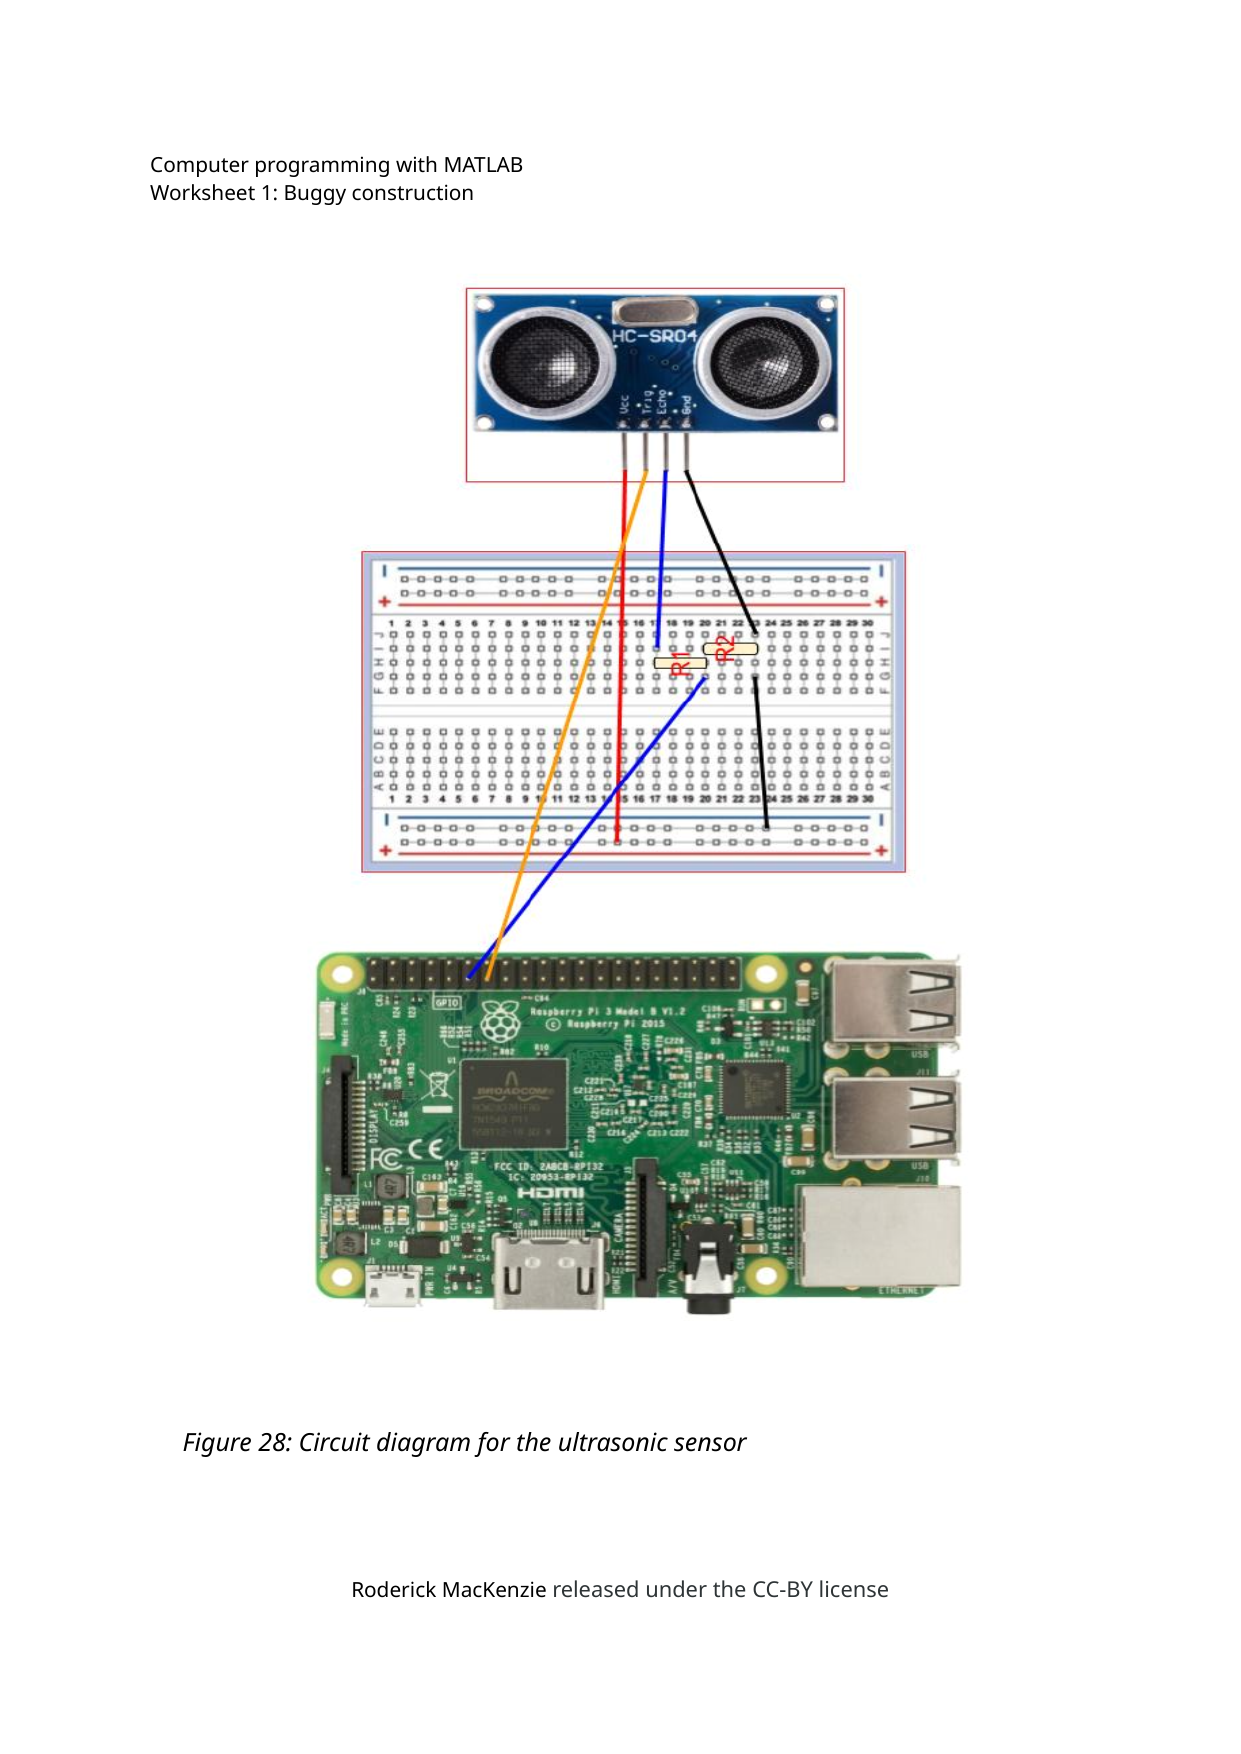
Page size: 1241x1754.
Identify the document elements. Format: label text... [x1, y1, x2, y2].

picture [201, 231, 1026, 1410]
text Figure 28: Circuit diagram for the ultrasonic sensor [182, 249, 1058, 1459]
